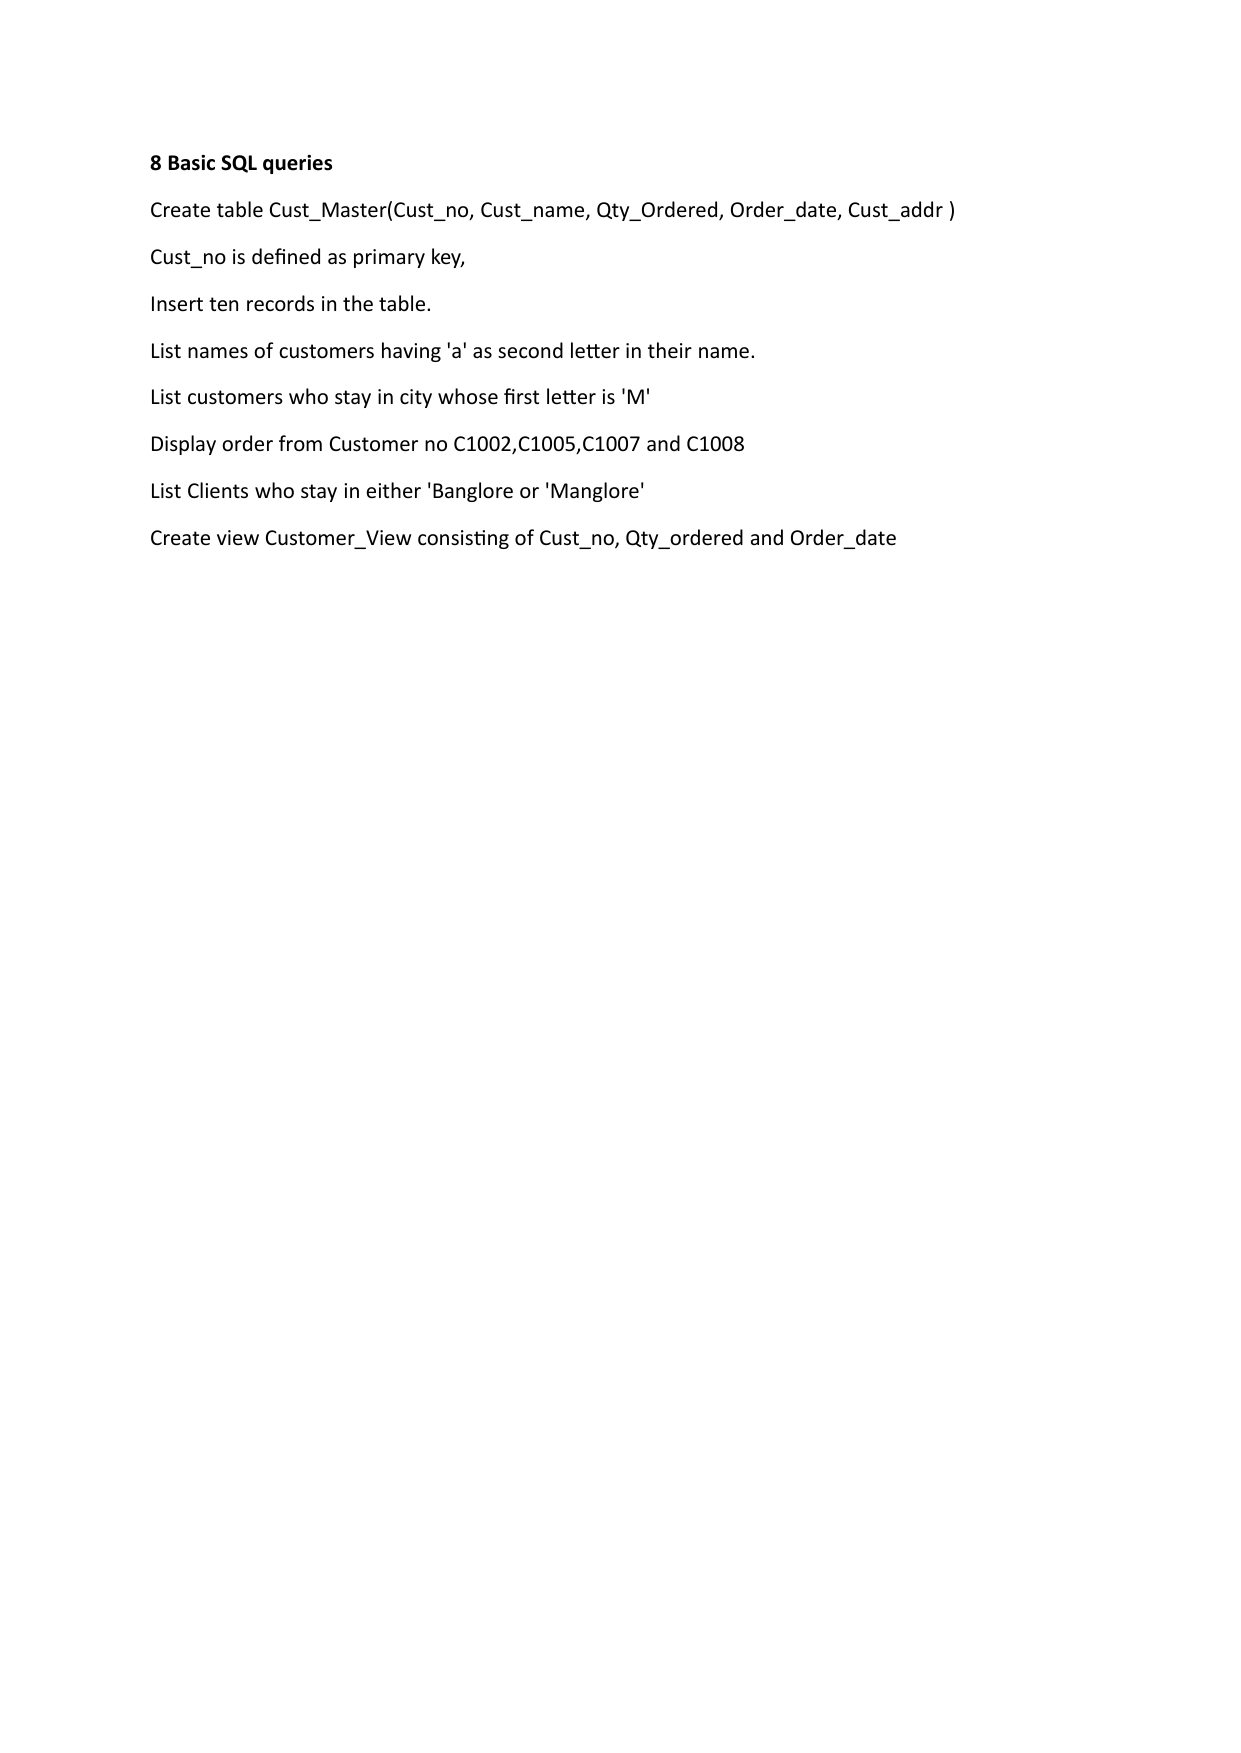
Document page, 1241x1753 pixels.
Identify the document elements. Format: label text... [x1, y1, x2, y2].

text Cust_no is deﬁned as primary key, [150, 242, 979, 270]
text Insert ten records in the table. [150, 288, 456, 317]
text List names of customers having 'a' as second leꢀer in their name. [150, 336, 923, 364]
text Create table Cust_Master(Cust_no, Cust_name, Qty_Ordered, Order_date, Cust_addr ) [150, 195, 979, 223]
text List Clients who stay in either 'Banglore or 'Manglore' [150, 476, 923, 504]
text List customers who stay in city whose ﬁrst leꢀer is 'M' [150, 382, 923, 410]
text Create view Customer_View consisꢁng of Cust_no, Qty_ordered and Order_date [150, 523, 923, 551]
text 8 [150, 148, 167, 176]
text Display order from Customer no C1002,C1005,C1007 and C1008 [150, 429, 923, 457]
text Basic SQL queries [167, 148, 358, 176]
